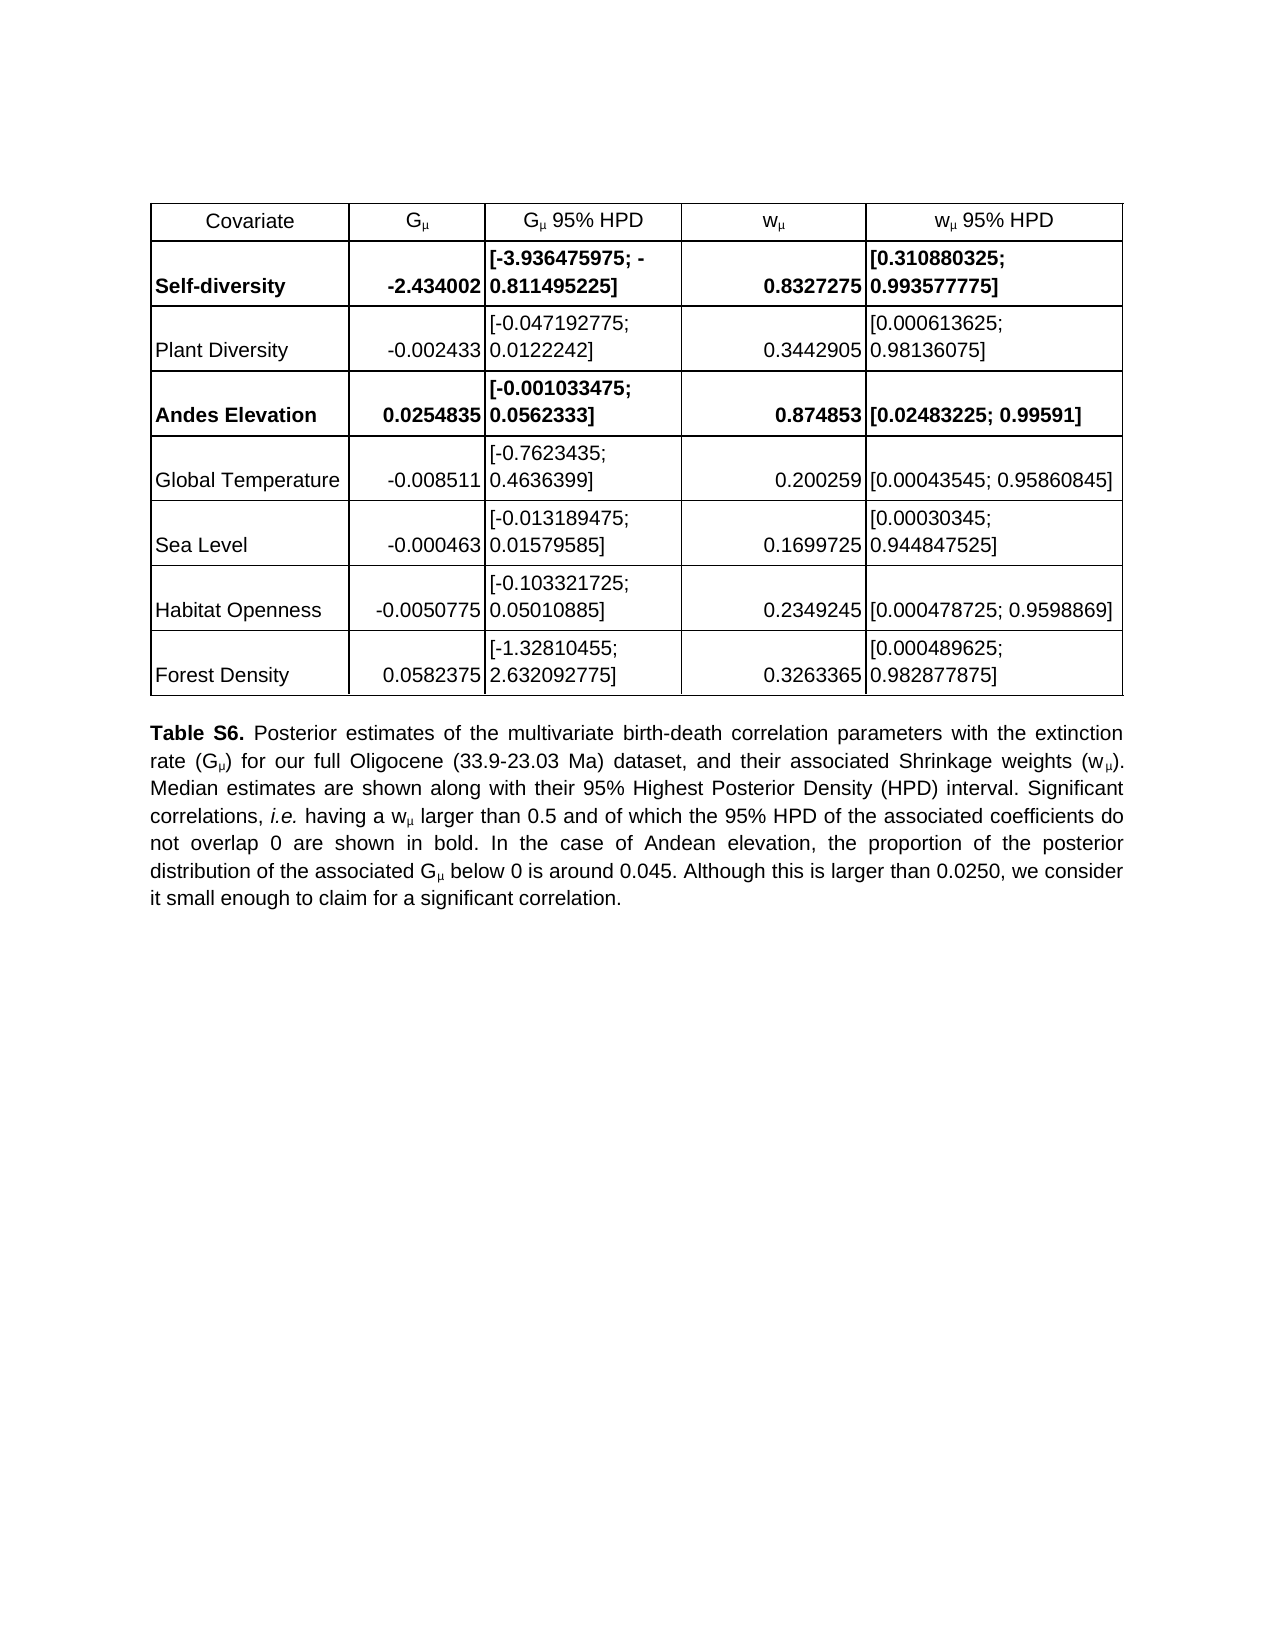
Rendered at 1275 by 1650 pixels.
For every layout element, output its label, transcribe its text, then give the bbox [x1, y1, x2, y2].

table_cell [0.310880325; 0.993577775] [867, 242, 1122, 305]
table_cell [0.000489625; 0.982877875] [867, 631, 1122, 694]
table_cell Sea Level [152, 501, 348, 565]
table_cell [0.000478725; 0.9598869] [867, 566, 1122, 629]
text Table S6. Posterior estimates of the multivariate birth-death correlation parameters with the extinction rate (Gμ) for our full Oligocene (33.9-23.03 Ma) dataset, and their associated Shrinkage weights (wµ). Median estimates are shown along with their 95% Highest Posterior Density (HPD) interval. Significant correlations, i.e. having a wµ larger than 0.5 and of which the 95% HPD of the associated coefficients do not overlap 0 are shown in bold. In the case of Andean elevation, the proportion of the posterior distribution of the associated Gµ below 0 is around 0.045. Although this is larger than 0.0250, we consider it small enough to claim for a significant correlation. [150, 721, 1125, 910]
table_cell 0.200259 [682, 437, 865, 500]
table_cell 0.3442905 [682, 307, 865, 370]
table_cell -2.434002 [350, 242, 484, 305]
table_cell [0.00030345; 0.944847525] [867, 501, 1122, 565]
table_header Gµ [350, 204, 484, 240]
table_cell -0.000463 [350, 501, 484, 565]
table_cell -0.0050775 [350, 566, 484, 629]
table_cell [-0.047192775; 0.0122242] [486, 307, 681, 370]
table_cell 0.0254835 [350, 372, 484, 435]
table_cell -0.002433 [350, 307, 484, 370]
table_cell [-1.32810455; 2.632092775] [486, 631, 681, 694]
table_cell [0.00043545; 0.95860845] [867, 437, 1122, 500]
table_cell Habitat Openness [152, 566, 348, 629]
table_cell 0.3263365 [682, 631, 865, 694]
table_cell -0.008511 [350, 437, 484, 500]
table_cell 0.0582375 [350, 631, 484, 694]
table_cell [0.000613625; 0.98136075] [867, 307, 1122, 370]
table_cell 0.874853 [682, 372, 865, 435]
table_header Covariate [152, 204, 348, 240]
table_cell 0.2349245 [682, 566, 865, 629]
table_cell Global Temperature [152, 437, 348, 500]
table_cell [0.02483225; 0.99591] [867, 372, 1122, 435]
table_cell [-0.001033475; 0.0562333] [486, 372, 681, 435]
table_cell [-0.103321725; 0.05010885] [486, 566, 681, 629]
table_cell Andes Elevation [152, 372, 348, 435]
table_cell 0.1699725 [682, 501, 865, 565]
table_header wµ [682, 204, 865, 240]
table_header Gµ 95% HPD [486, 204, 681, 240]
table_header wµ 95% HPD [867, 204, 1122, 240]
table_cell Plant Diversity [152, 307, 348, 370]
table_cell Self-diversity [152, 242, 348, 305]
table_cell [-0.7623435; 0.4636399] [486, 437, 681, 500]
table_cell [-0.013189475; 0.01579585] [486, 501, 681, 565]
table_cell [-3.936475975; -0.811495225] [486, 242, 681, 305]
table_cell Forest Density [152, 631, 348, 694]
table_cell 0.8327275 [682, 242, 865, 305]
